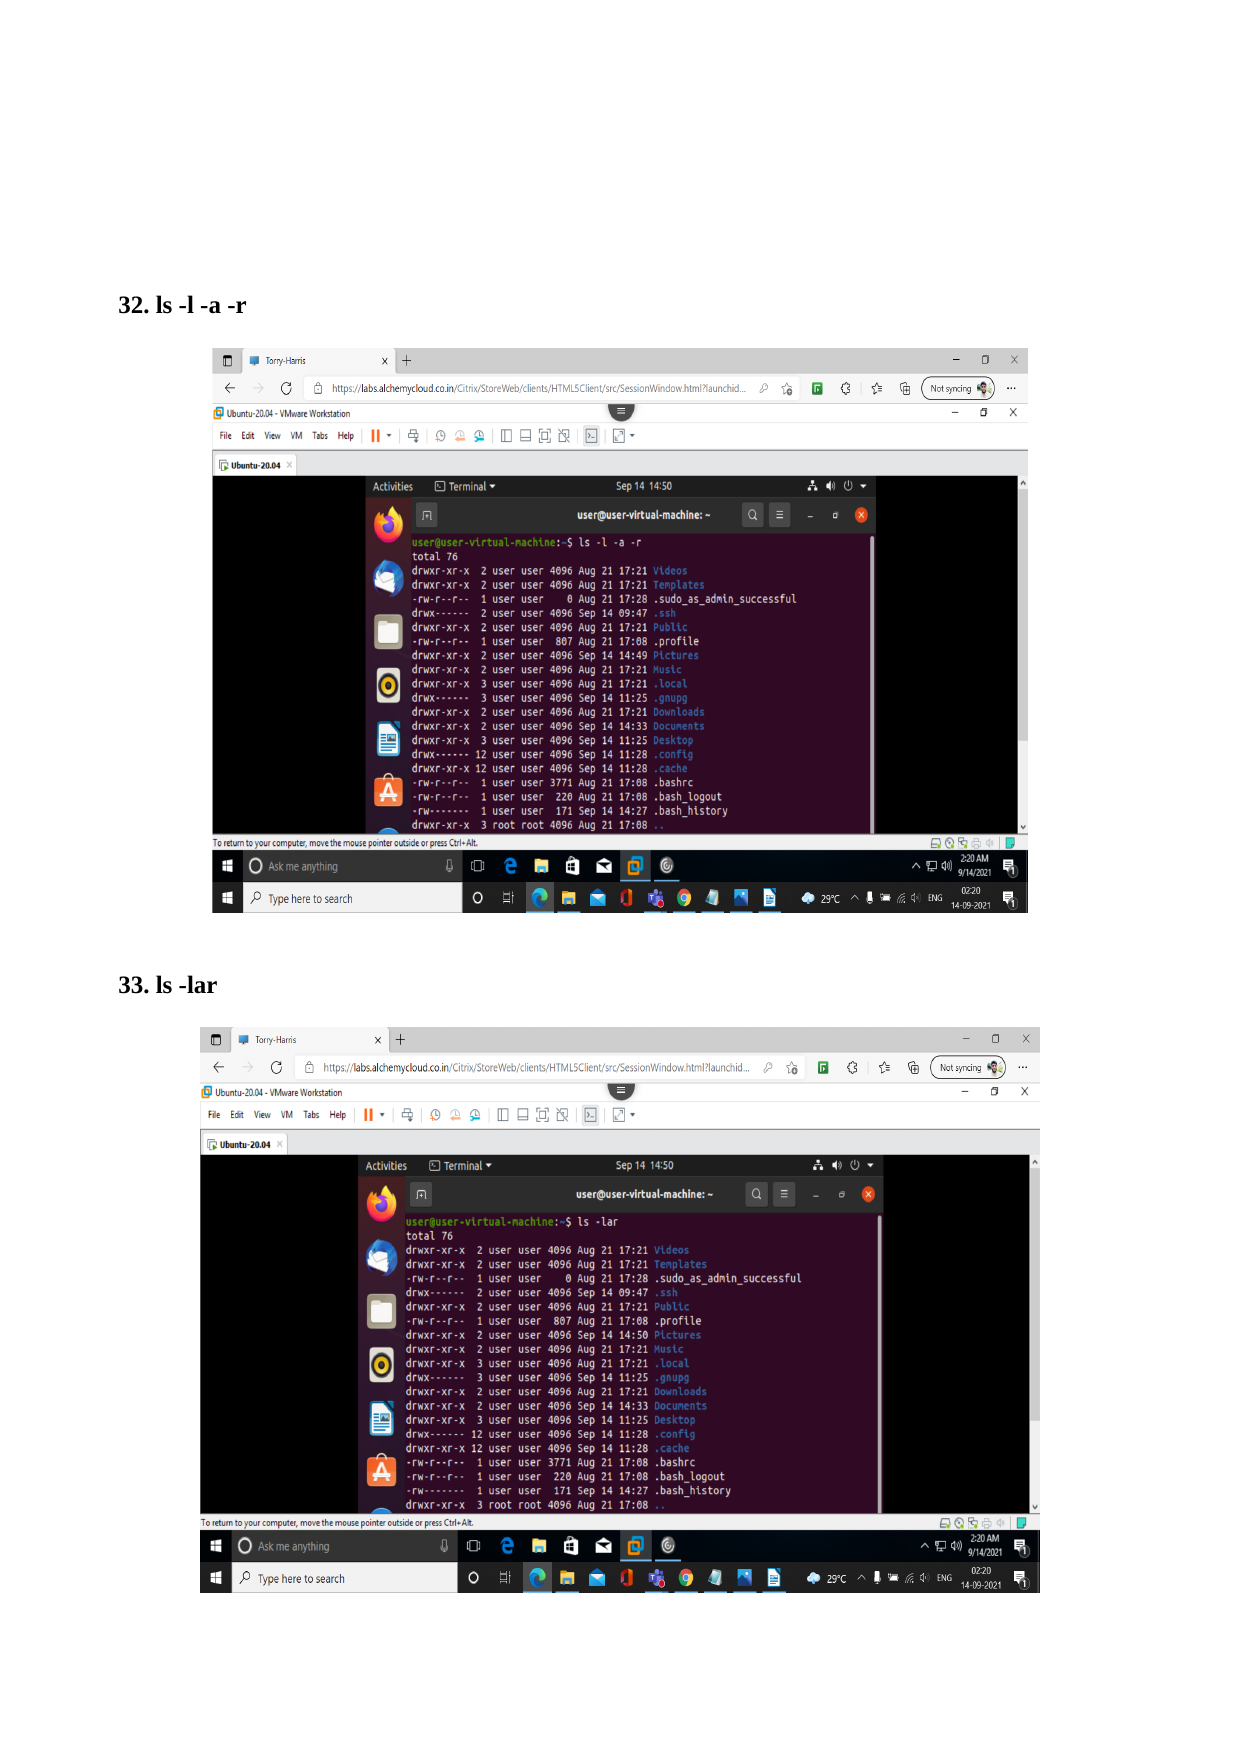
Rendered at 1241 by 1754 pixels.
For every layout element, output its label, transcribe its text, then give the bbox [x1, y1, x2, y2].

picture [212, 348, 1028, 913]
text 32. ls -l -a -r [118, 291, 1122, 319]
picture [200, 1027, 1040, 1593]
text 33. ls -lar [118, 970, 1122, 999]
